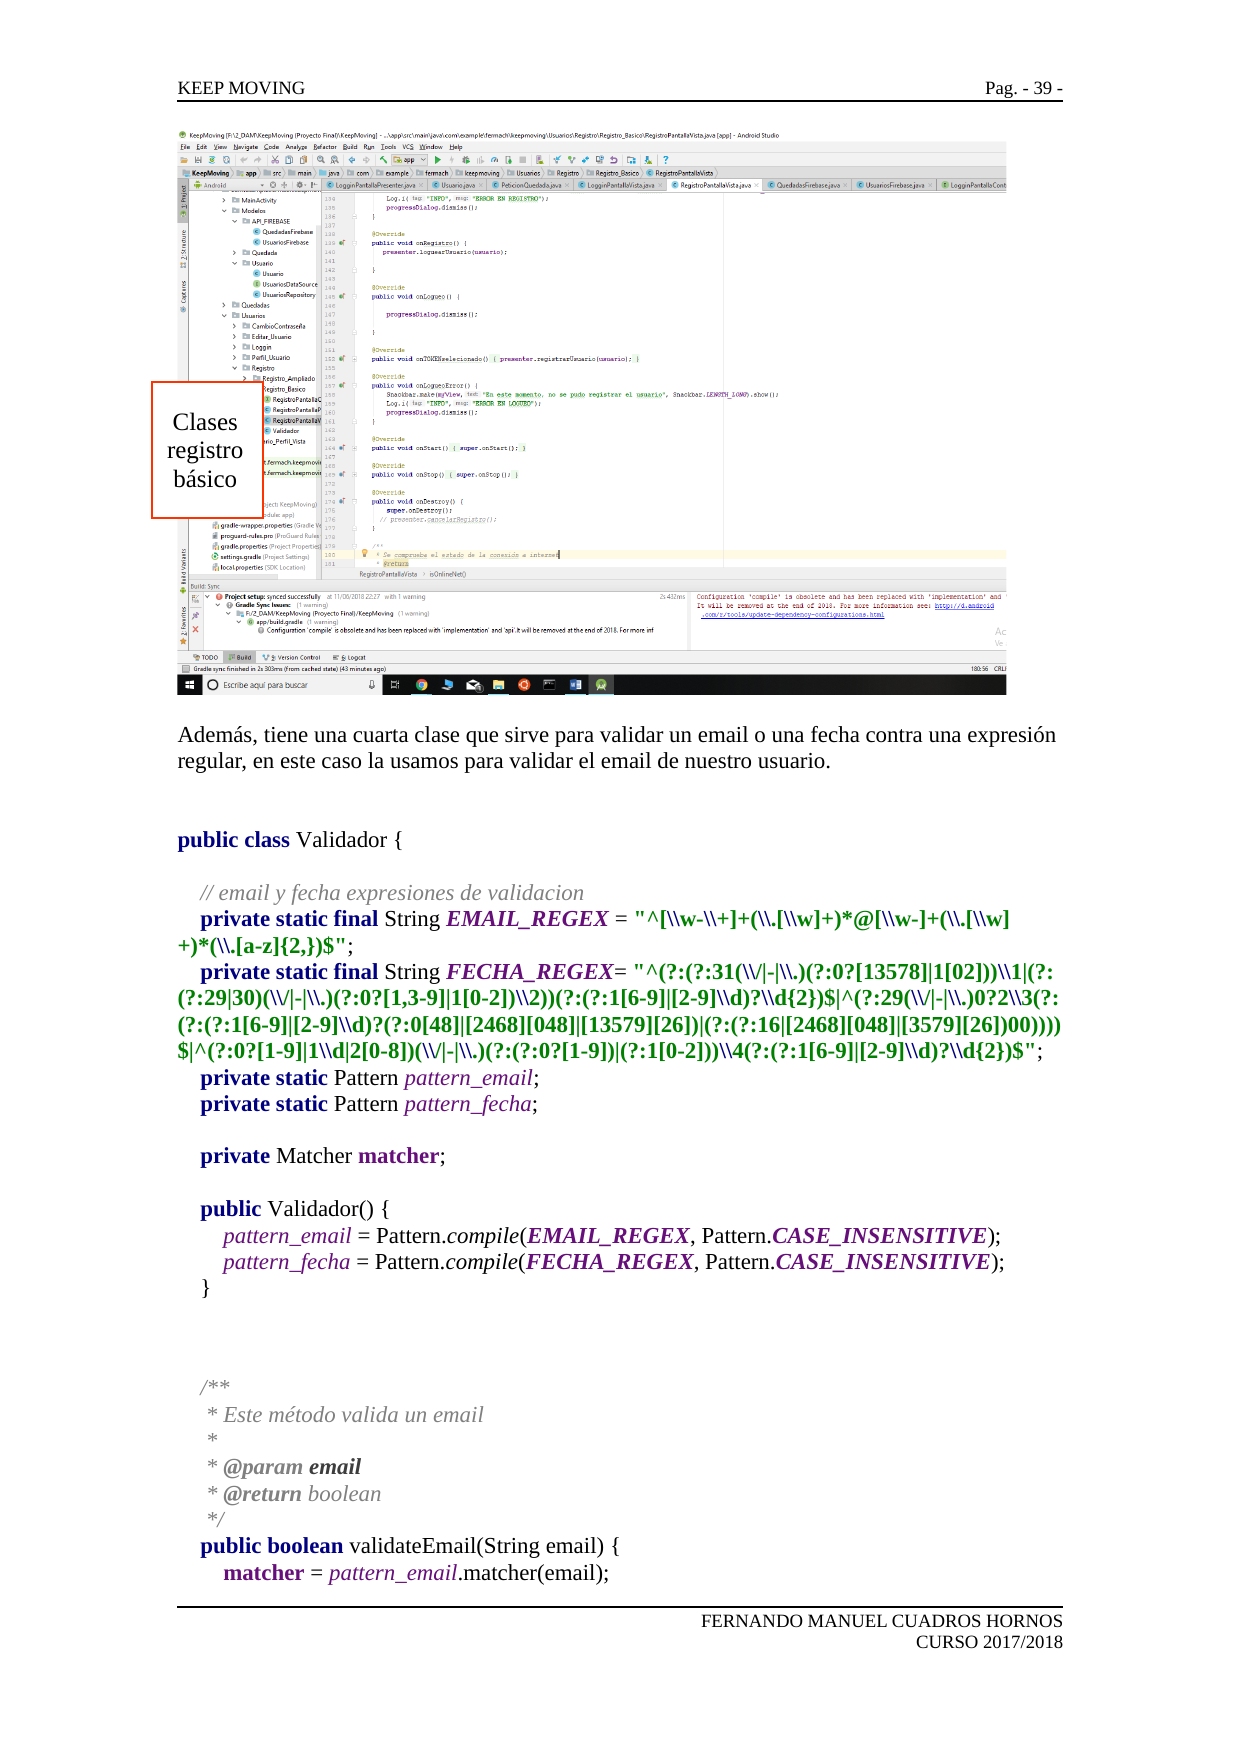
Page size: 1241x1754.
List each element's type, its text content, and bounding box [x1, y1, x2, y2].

text /** * Este método valida un email * * @param email * @return boolean */ public boolean validateEmail(String email) { matcher = pattern_email.matcher(email); [177, 1348, 1063, 1585]
text Además, tiene una cuarta clase que sirve para validar un email o una fecha contra una expresión regular, en este caso la usamos para validar el email de nuestro usuario. [177, 721, 1063, 774]
text public class Validador { // email y fecha expresiones de validacion private static final String EMAIL_REGEX = "^[\\w-\\+]+(\\.[\\w]+)*@[\\w-]+(\\.[\\w]+)*(\\.[a-z]{2,})$"; private static final String FECHA_REGEX= "^(?:(?:31(\\/|-|\\.)(?:0?[13578]|1[02]))\\1|(?:(?:29|30)(\\/|-|\\.)(?:0?[1,3-9]|1[0-2])\\2))(?:(?:1[6-9]|[2-9]\\d)?\\d{2})$|^(?:29(\\/|-|\\.)0?2\\3(?:(?:(?:1[6-9]|[2-9]\\d)?(?:0[48]|[2468][048]|[13579][26])|(?:(?:16|[2468][048]|[3579][26])00))))$|^(?:0?[1-9]|1\\d|2[0-8])(\\/|-|\\.)(?:(?:0?[1-9])|(?:1[0-2]))\\4(?:(?:1[6-9]|[2-9]\\d)?\\d{2})$"; private static Pattern pattern_email; private static Pattern pattern_fecha; private Matcher matcher; public Validador() { pattern_email = Pattern.compile(EMAIL_REGEX, Pattern.CASE_INSENSITIVE); pattern_fecha = Pattern.compile(FECHA_REGEX, Pattern.CASE_INSENSITIVE); } [177, 826, 1063, 1324]
